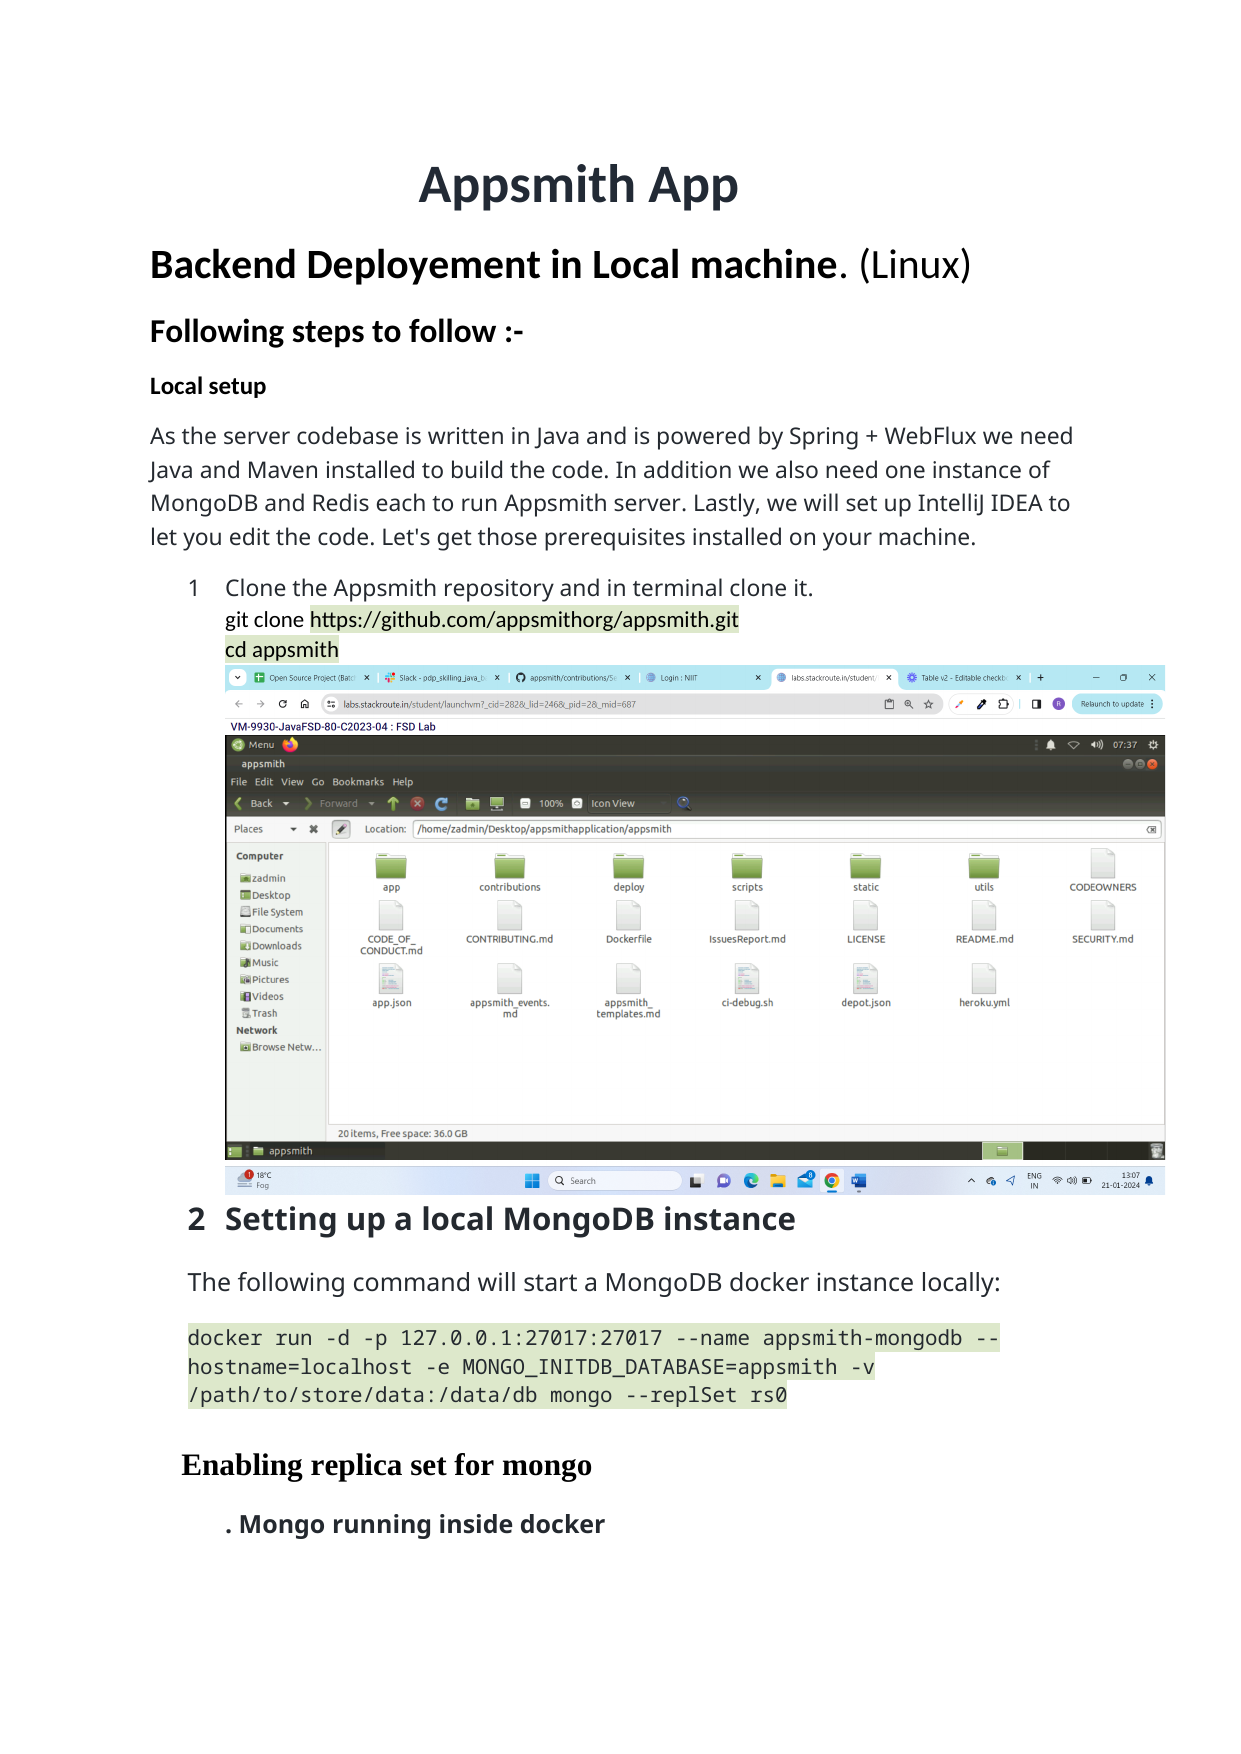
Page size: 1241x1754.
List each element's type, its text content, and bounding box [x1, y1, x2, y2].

text . Mongo running inside docker [225, 1507, 1090, 1541]
picture [225, 665, 1166, 1195]
text Appsmith App [150, 150, 1090, 216]
list Clone the Appsmith repository and in terminal clone it. [187, 571, 1090, 603]
list git clone https://github.com/appsmithorg/appsmith.git [225, 605, 1090, 633]
text The following command will start a MongoDB docker instance locally: [187, 1264, 1090, 1298]
text Following steps to follow :- [150, 309, 1090, 350]
text Local setup [150, 370, 1090, 401]
text docker run -d -p 127.0.0.1:27017:27017 --name appsmith-mongodb --hostname=localhost -e MONGO_INITDB_DATABASE=appsmith -v /path/to/store/data:/data/db mongo --replSet rs0 [187, 1323, 1090, 1409]
list cd appsmith [225, 635, 1090, 663]
subtitle Setting up a local MongoDB instance [187, 1197, 1090, 1239]
text As the server codebase is written in Java and is powered by Spring + WebFlux we need Java and Maven installed to build the code. In addition we also need one instance of MongoDB and Redis each to run Appsmith server. Lastly, we will set up IntelliJ IDEA to let you edit the code. Let's get those prerequisites installed on your machine. [150, 420, 1090, 552]
text Backend Deployement in Local machine. (Linux) [150, 238, 1090, 289]
subtitle Enabling replica set for mongo [150, 1446, 1090, 1482]
